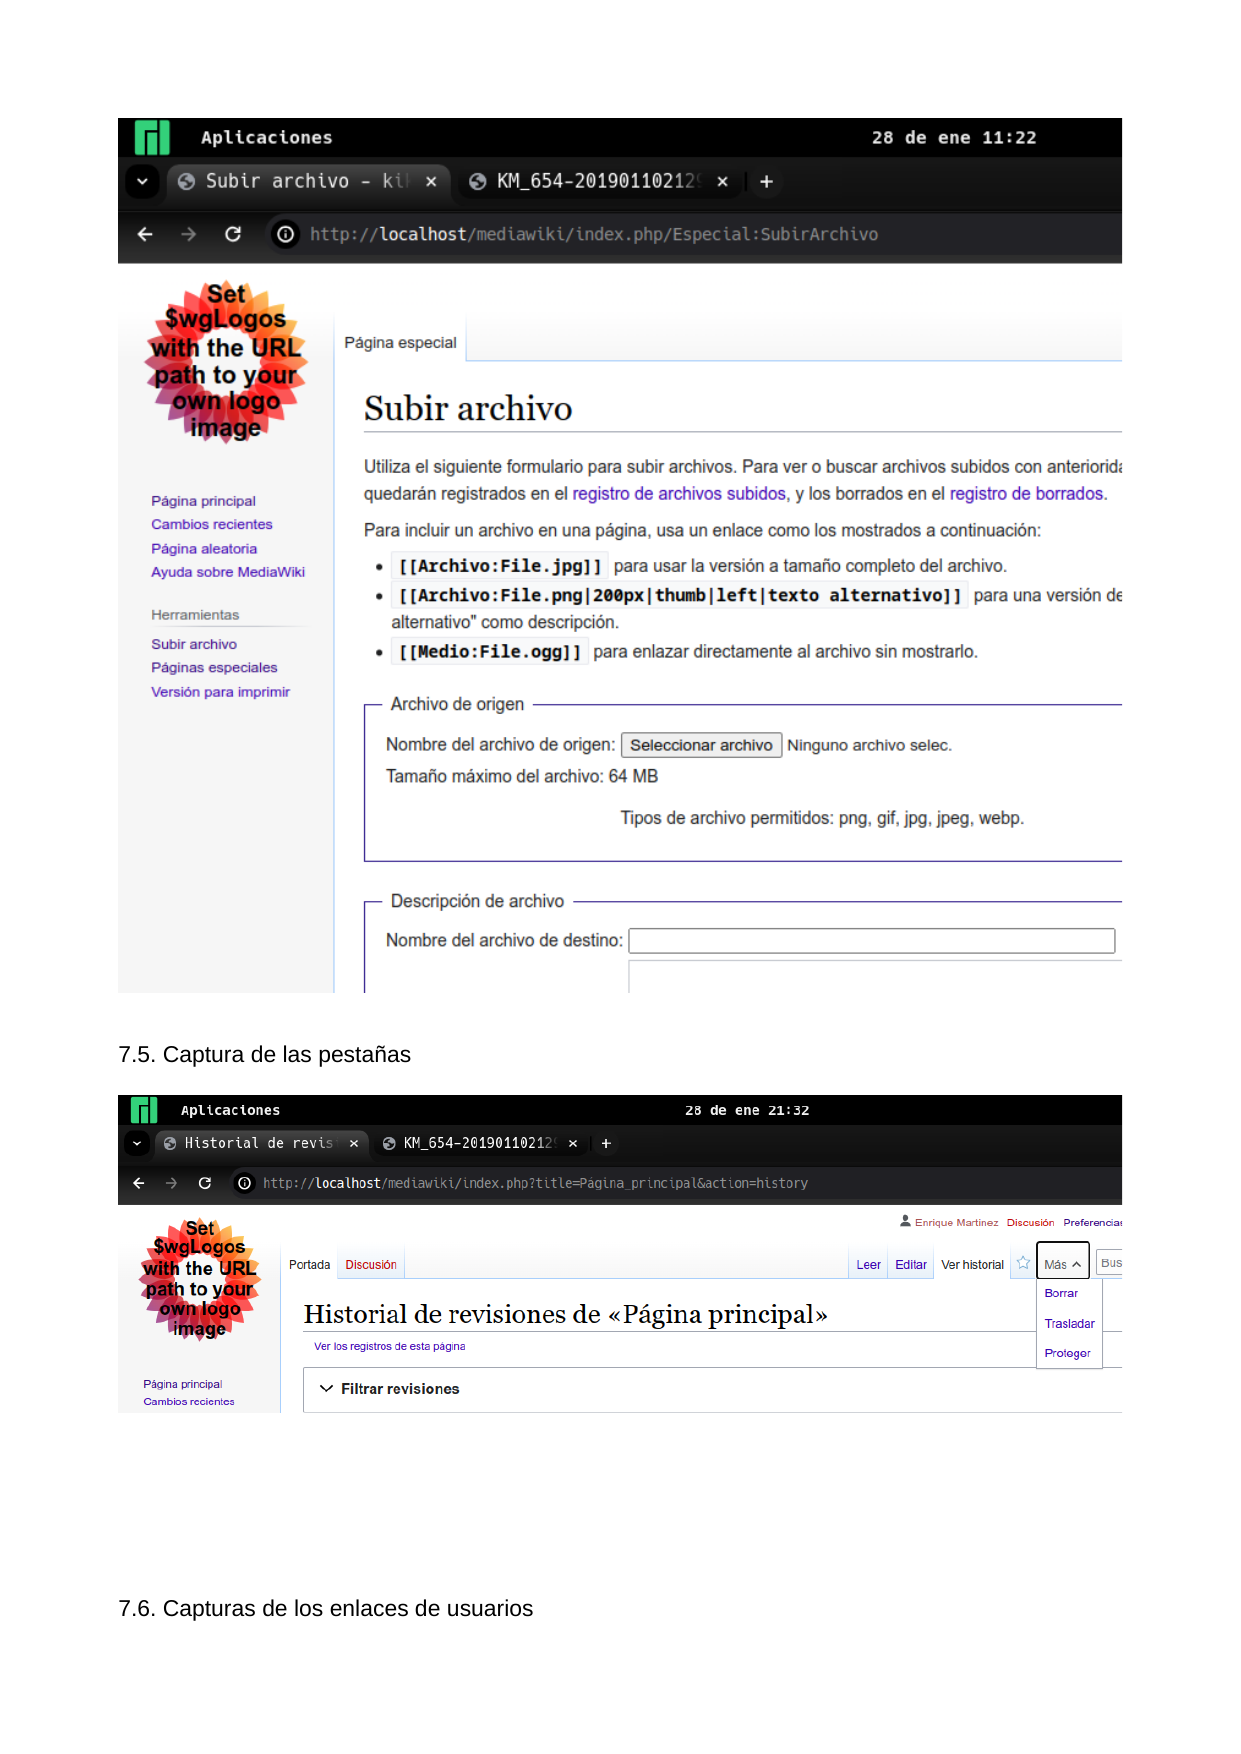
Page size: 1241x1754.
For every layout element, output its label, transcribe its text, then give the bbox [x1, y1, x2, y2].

picture [118, 1095, 1123, 1413]
list Captura de las pestañas [118, 1041, 1122, 1067]
picture [118, 118, 1123, 993]
list Capturas de los enlaces de usuarios [118, 1595, 1122, 1622]
